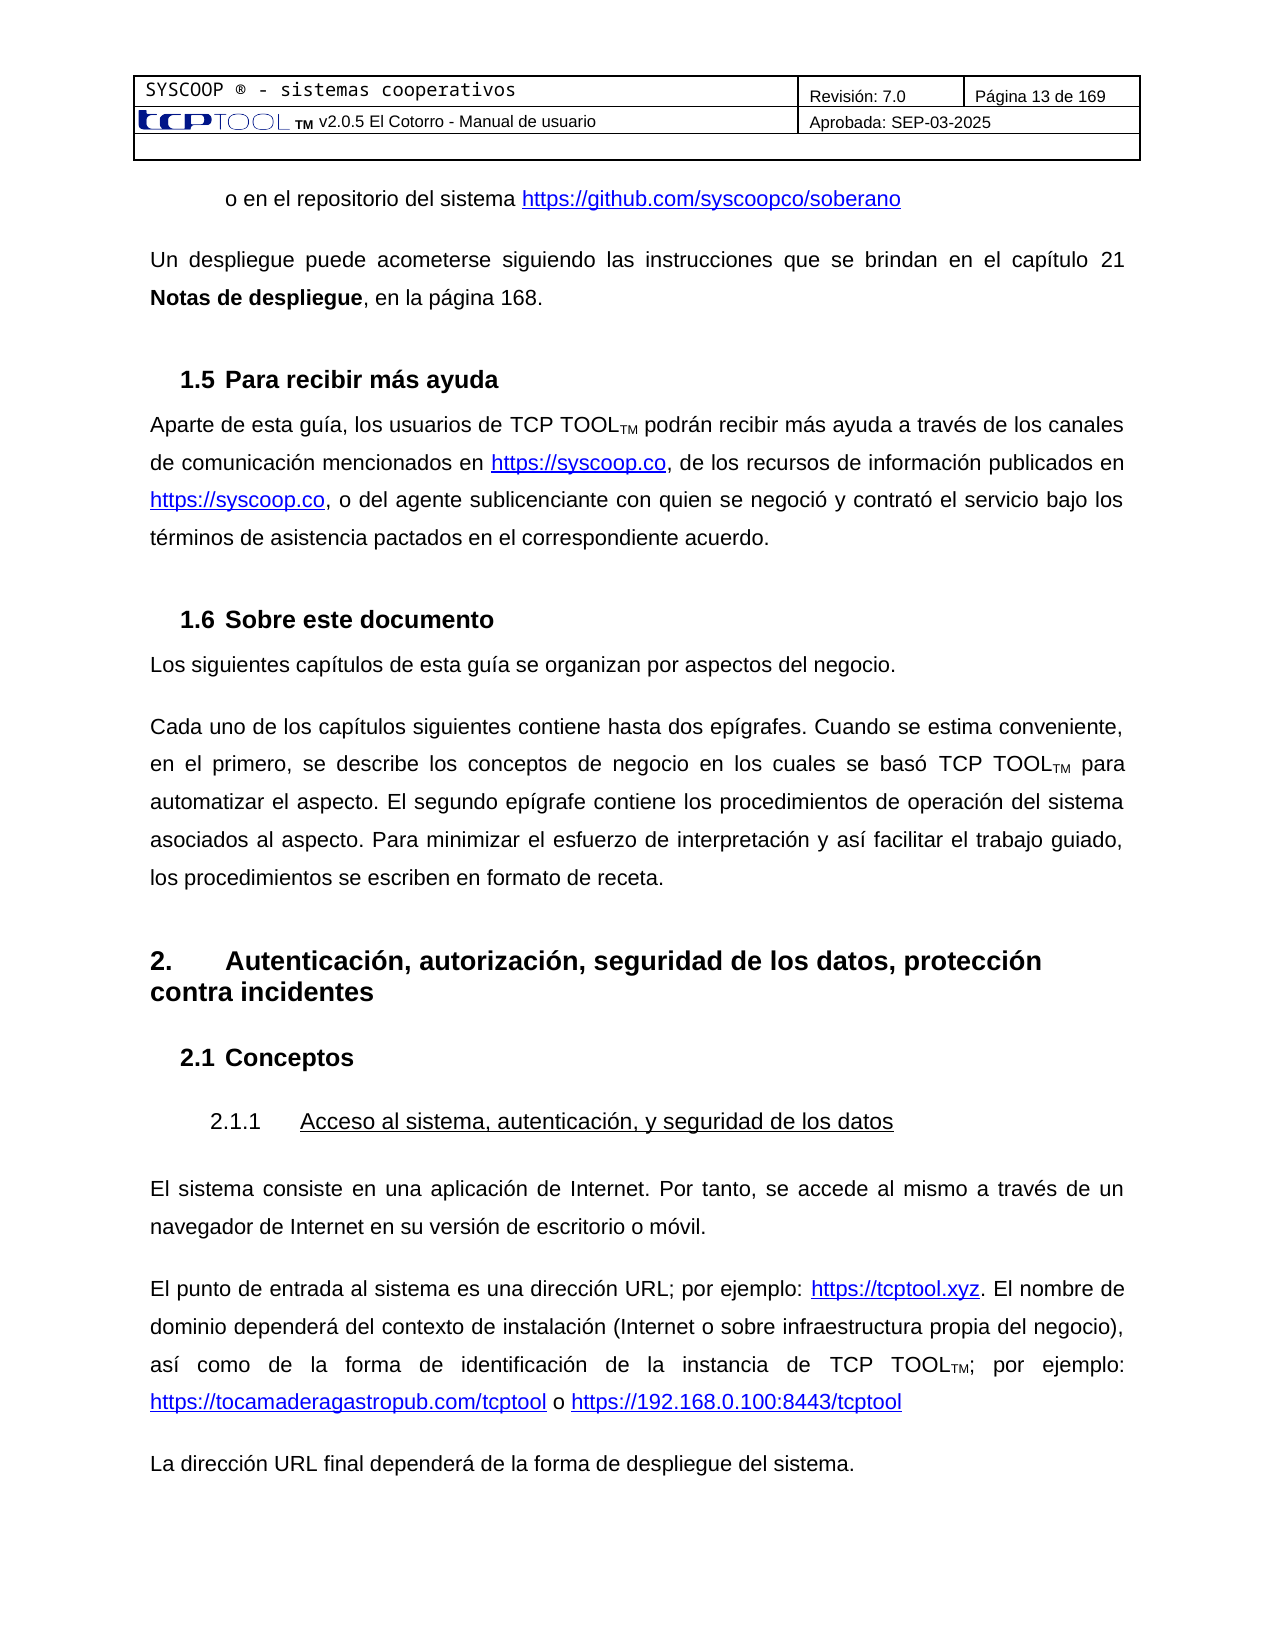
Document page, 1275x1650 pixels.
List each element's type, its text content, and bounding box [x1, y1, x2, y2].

list o en el repositorio del sistema https://github.com/syscoopco/soberano [187, 186, 1050, 211]
subtitle Sobre este documento [180, 605, 1125, 634]
text Cada uno de los capítulos siguientes contiene hasta dos epígrafes. Cuando se estima conveniente, en el primero, se describe los conceptos de negocio en los cuales se basó TCP TOOLTM para automatizar el aspecto. El segundo epígrafe contiene los procedimientos de operación del sistema asociados al aspecto. Para minimizar el esfuerzo de interpretación y así facilitar el trabajo guiado, los procedimientos se escriben en formato de receta. [150, 713, 1125, 890]
text La dirección URL final dependerá de la forma de despliegue del sistema. [150, 1451, 1125, 1476]
subtitle Para recibir más ayuda [180, 365, 1125, 394]
text El punto de entrada al sistema es una dirección URL; por ejemplo: https://tcptool.xyz. El nombre de dominio dependerá del contexto de instalación (Internet o sobre infraestructura propia del negocio), así como de la forma de identificación de la instancia de TCP TOOLTM; por ejemplo: https://tocamaderagastropub.com/tcptool o https://192.168.0.100:8443/tcptool [150, 1276, 1125, 1414]
picture [138, 110, 290, 130]
text Un despliegue puede acometerse siguiendo las instrucciones que se brindan en el capítulo 21 Notas de despliegue, en la página 168. [150, 247, 1125, 310]
text Los siguientes capítulos de esta guía se organizan por aspectos del negocio. [150, 652, 1125, 677]
subtitle Autenticación, autorización, seguridad de los datos, protección contra incidentes [150, 944, 1125, 1007]
text Aparte de esta guía, los usuarios de TCP TOOLTM podrán recibir más ayuda a través de los canales de comunicación mencionados en https://syscoop.co, de los recursos de información publicados en https://syscoop.co, o del agente sublicenciante con quien se negoció y contrató el servicio bajo los términos de asistencia pactados en el correspondiente acuerdo. [150, 412, 1125, 550]
subtitle Acceso al sistema, autenticación, y seguridad de los datos [210, 1108, 1125, 1134]
text El sistema consiste en una aplicación de Internet. Por tanto, se accede al mismo a través de un navegador de Internet en su versión de escritorio o móvil. [150, 1176, 1125, 1239]
subtitle Conceptos [180, 1043, 1125, 1072]
